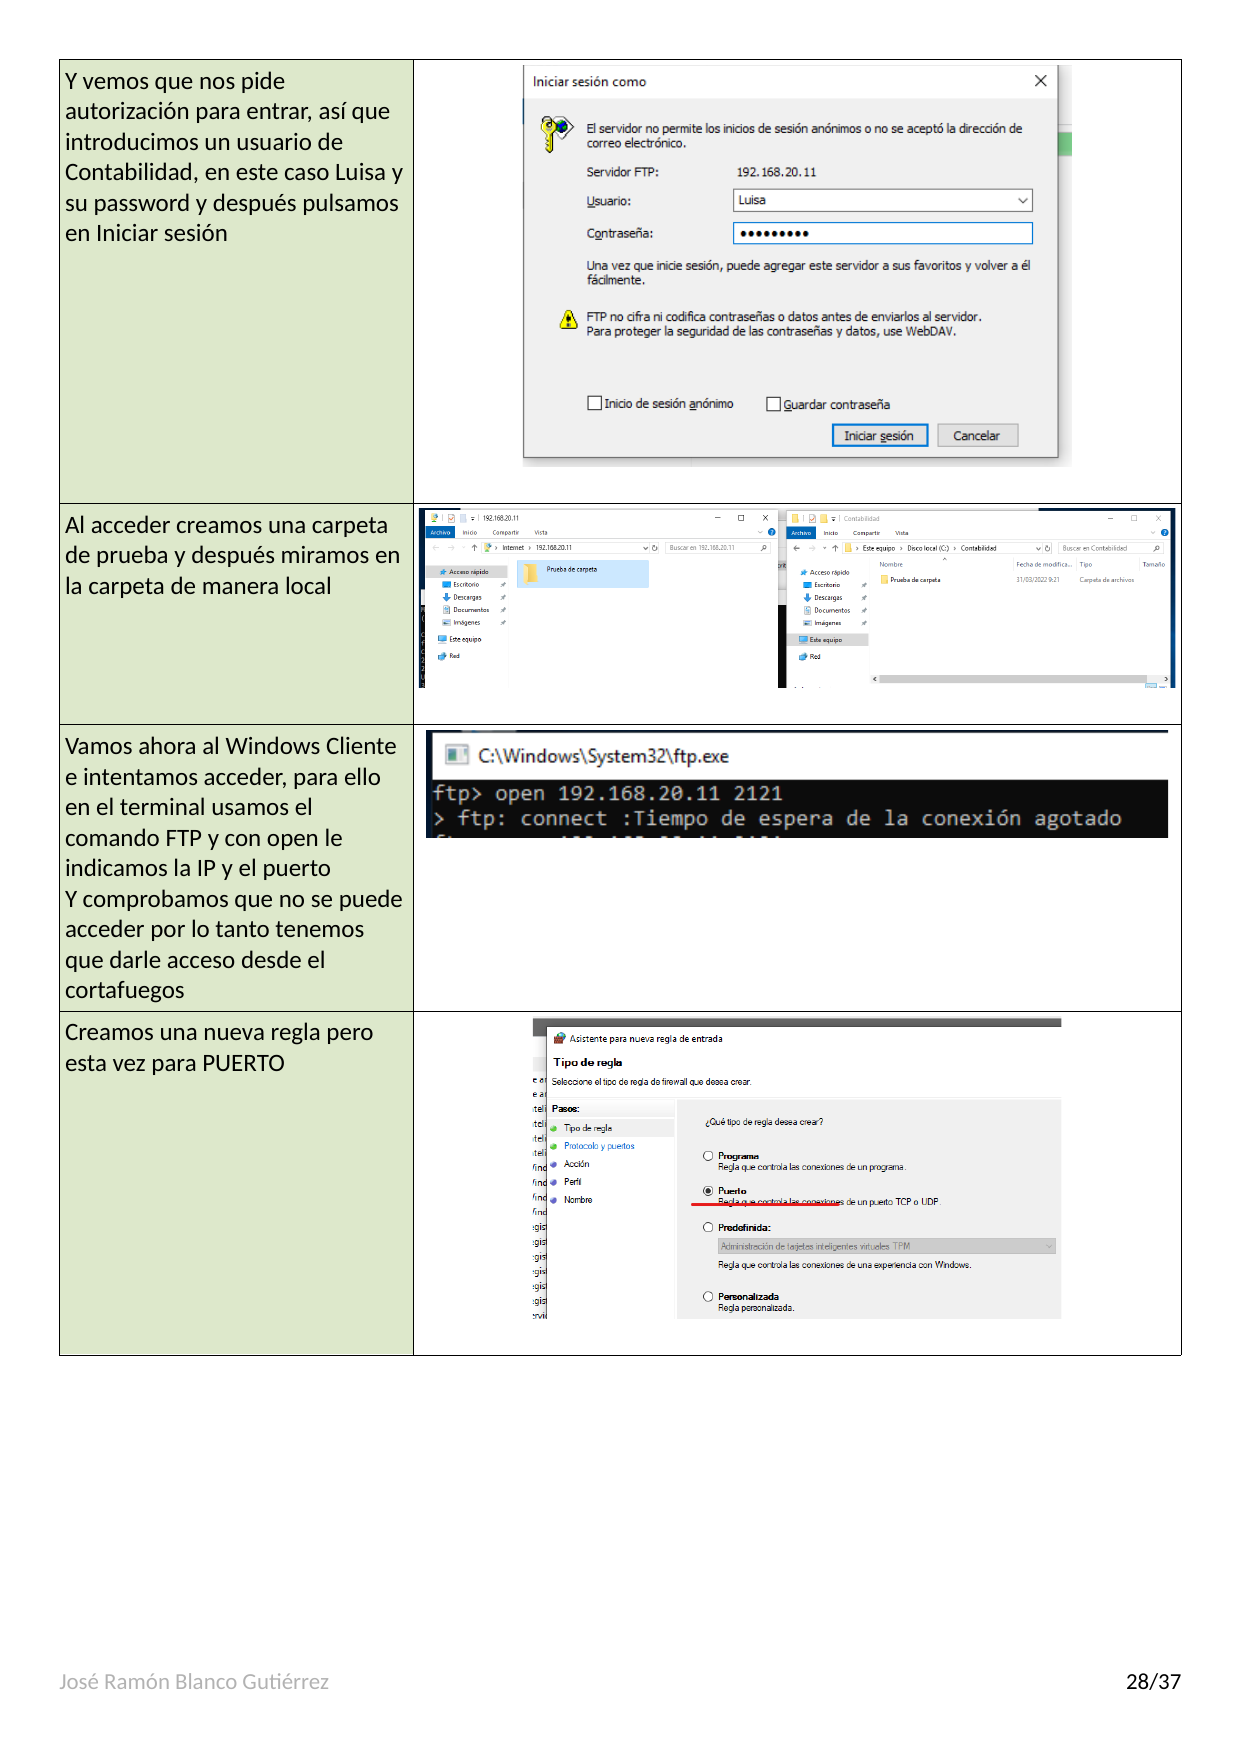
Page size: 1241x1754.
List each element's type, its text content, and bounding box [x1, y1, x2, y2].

table_cell [414, 504, 1181, 724]
table_cell Vamos ahora al Windows Cliente e intentamos acceder, para ello en el terminal usamos el comando FTP y con open le indicamos la IP y el puerto Y comprobamos que no se puede acceder por lo tanto tenemos que darle acceso desde el cortafuegos [60, 725, 413, 1011]
picture [532, 1016, 1062, 1319]
table_cell Y vemos que nos pide autorización para entrar, así que introducimos un usuario de Contabilidad, en este caso Luisa y su password y después pulsamos en Iniciar sesión [60, 60, 413, 503]
picture [426, 730, 1169, 838]
picture [418, 508, 1176, 688]
picture [522, 65, 1072, 467]
table_cell [414, 60, 1181, 503]
table_cell [414, 1012, 1181, 1354]
table_cell Creamos una nueva regla pero esta vez para PUERTO [60, 1012, 413, 1354]
table_cell [414, 725, 1181, 1011]
table_cell Al acceder creamos una carpeta de prueba y después miramos en la carpeta de manera local [60, 504, 413, 724]
